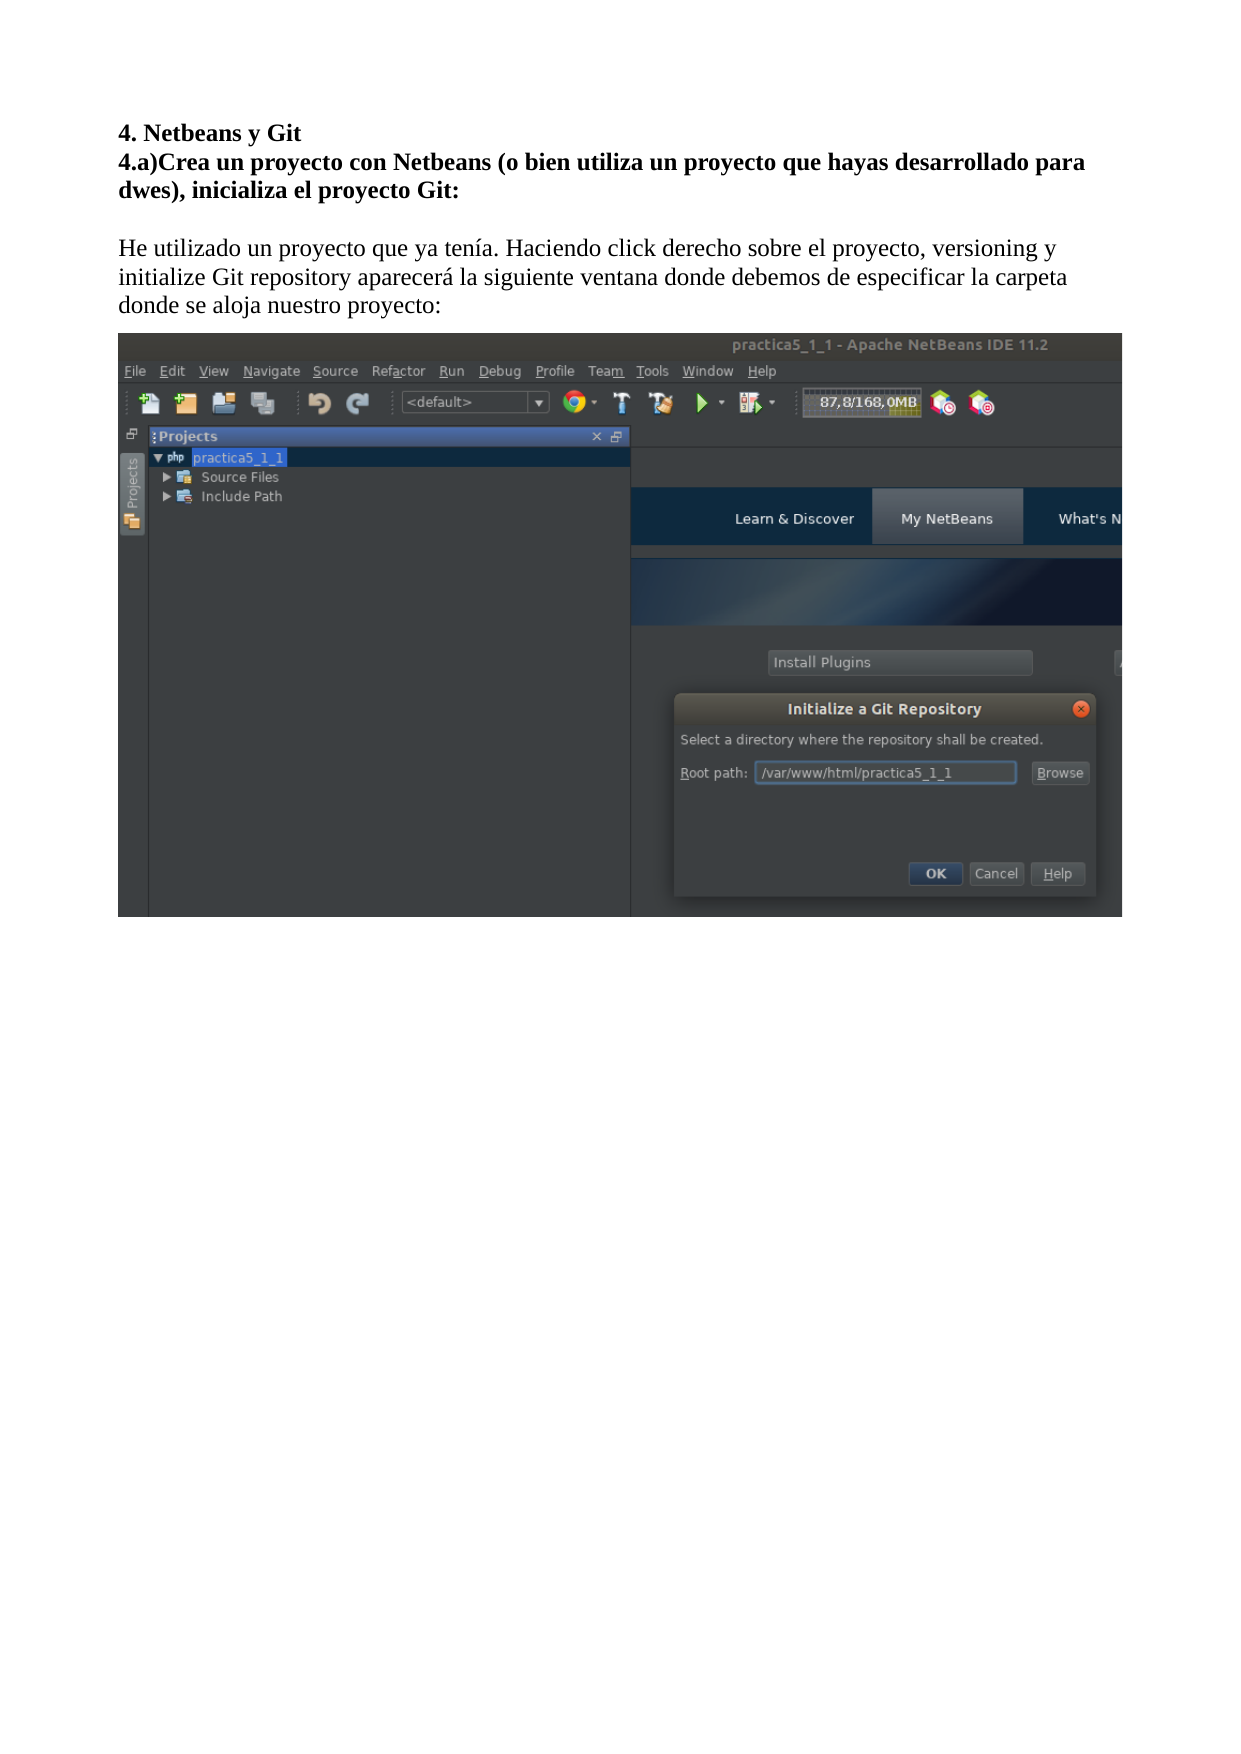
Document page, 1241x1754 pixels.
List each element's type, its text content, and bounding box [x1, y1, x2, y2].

text 4. Netbeans y Git [118, 118, 1122, 147]
text 4.a)Crea un proyecto con Netbeans (o bien utiliza un proyecto que hayas desarrollado para dwes), inicializa el proyecto Git: [118, 147, 1122, 204]
text He utilizado un proyecto que ya tenía. Haciendo click derecho sobre el proyecto, versioning y initialize Git repository aparecerá la siguiente ventana donde debemos de especificar la carpeta donde se aloja nuestro proyecto: [118, 233, 1122, 319]
picture [118, 333, 1123, 917]
